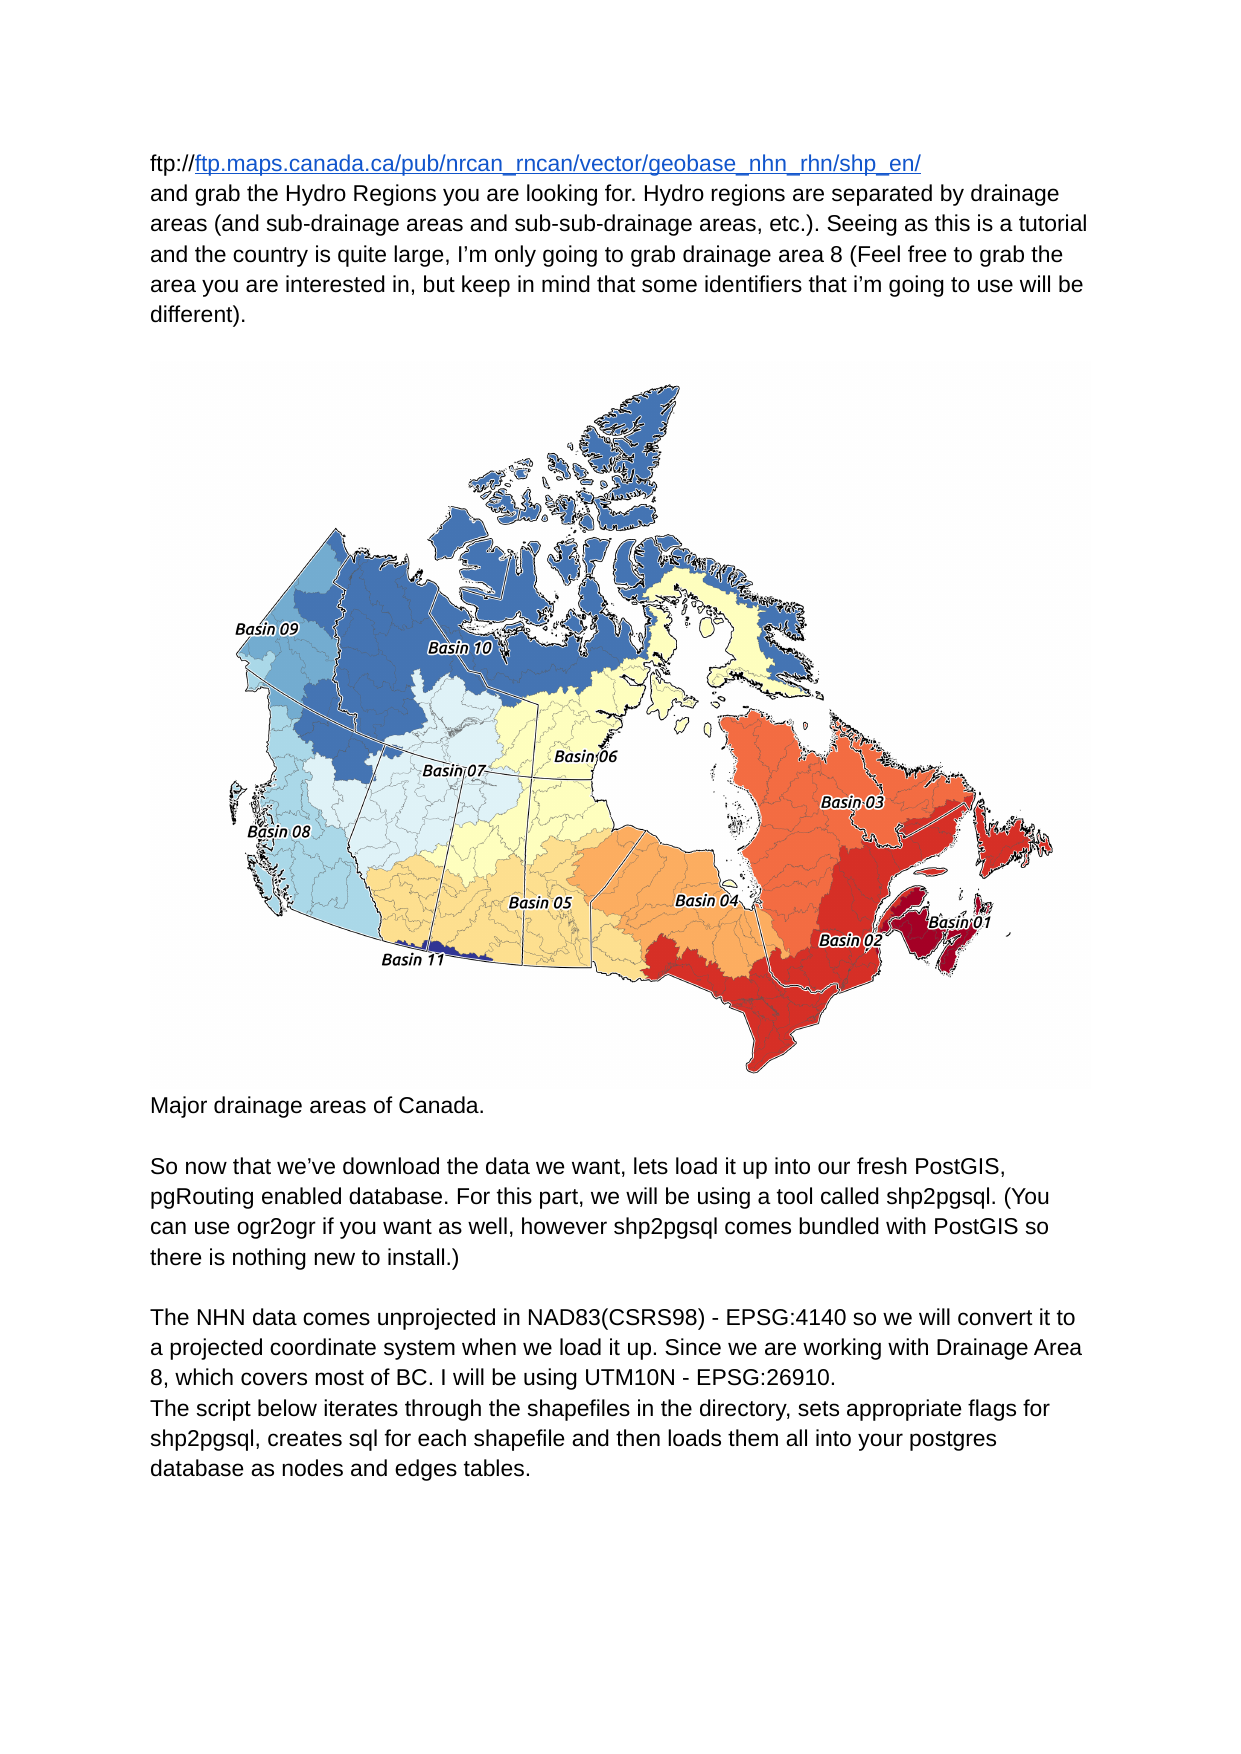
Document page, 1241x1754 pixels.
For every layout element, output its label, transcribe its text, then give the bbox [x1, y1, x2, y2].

text So now that we’ve download the data we want, lets load it up into our fresh PostGIS, pgRouting enabled database. For this part, we will be using a tool called shp2pgsql. (You can use ogr2ogr if you want as well, however shp2pgsql comes bundled with PostGIS so there is nothing new to install.) [150, 1153, 1090, 1270]
text Major drainage areas of Canada. [150, 1092, 1090, 1119]
text The NHN data comes unprojected in NAD83(CSRS98) - EPSG:4140 so we will convert it to a projected coordinate system when we load it up. Since we are working with Drainage Area 8, which covers most of BC. I will be using UTM10N - EPSG:26910. [150, 1304, 1090, 1391]
text ftp://ftp.maps.canada.ca/pub/nrcan_rncan/vector/geobase_nhn_rhn/shp_en/ [150, 150, 1090, 176]
picture [150, 361, 1091, 1089]
text The script below iterates through the shapefiles in the directory, sets appropriate flags for shp2pgsql, creates sql for each shapefile and then loads them all into your postgres database as nodes and edges tables. [150, 1394, 1090, 1481]
text and grab the Hydro Regions you are looking for. Hydro regions are separated by drainage areas (and sub-drainage areas and sub-sub-drainage areas, etc.). Seeing as this is a tutorial and the country is quite large, I’m only going to grab drainage area 8 (Feel free to grab the area you are interested in, but keep in mind that some identifiers that i’m going to use will be different). [150, 180, 1090, 327]
